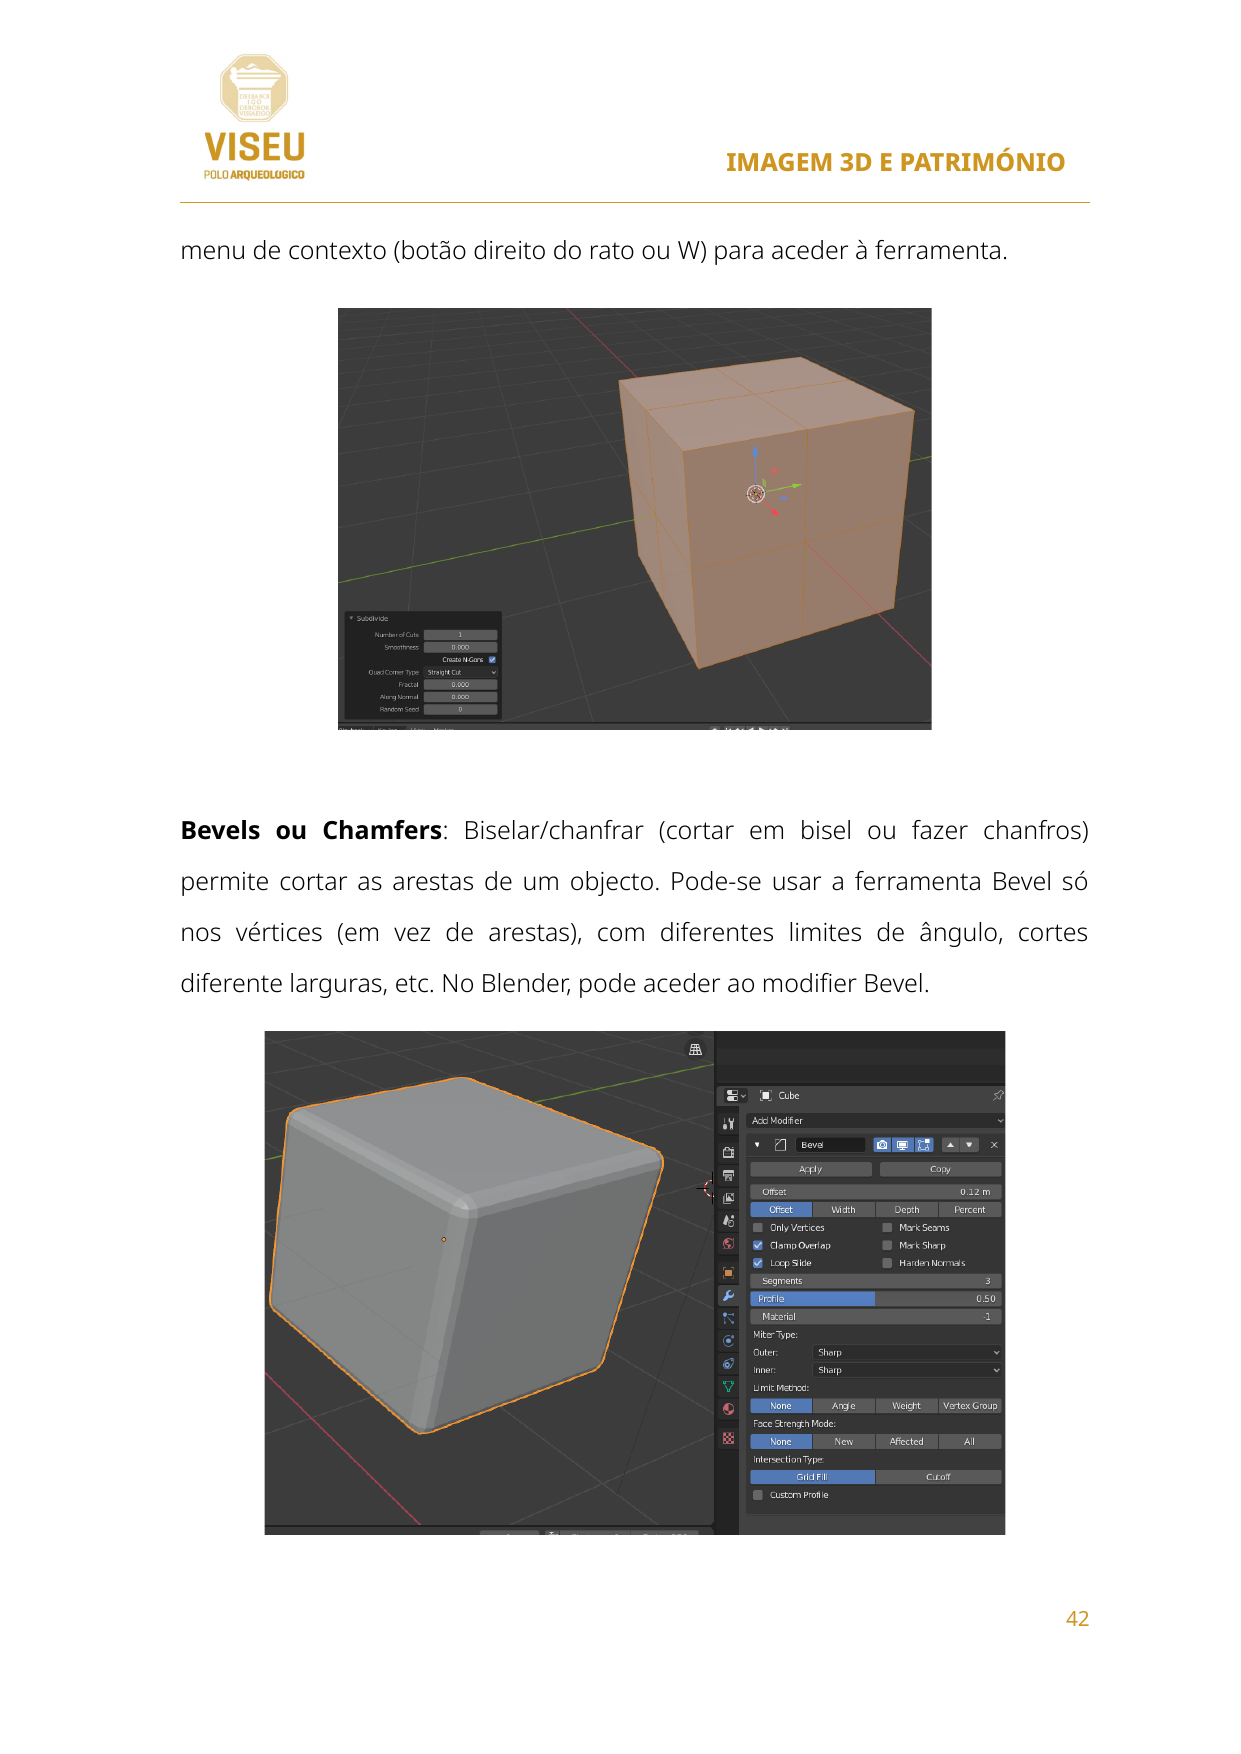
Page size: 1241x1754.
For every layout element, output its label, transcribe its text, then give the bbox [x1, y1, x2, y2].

picture [264, 1031, 1006, 1535]
text menu de contexto (botão direito do rato ou W) para aceder à ferramenta. [180, 232, 1090, 266]
text Bevels ou Chamfers: Biselar/chanfrar (cortar em bisel ou fazer chanfros) permite cortar as arestas de um objecto. Pode-se usar a ferramenta Bevel só nos vértices (em vez de arestas), com diferentes limites de ângulo, cortes diferente larguras, etc. No Blender, pode aceder ao modifier Bevel. [180, 812, 1090, 1000]
picture [338, 308, 932, 730]
